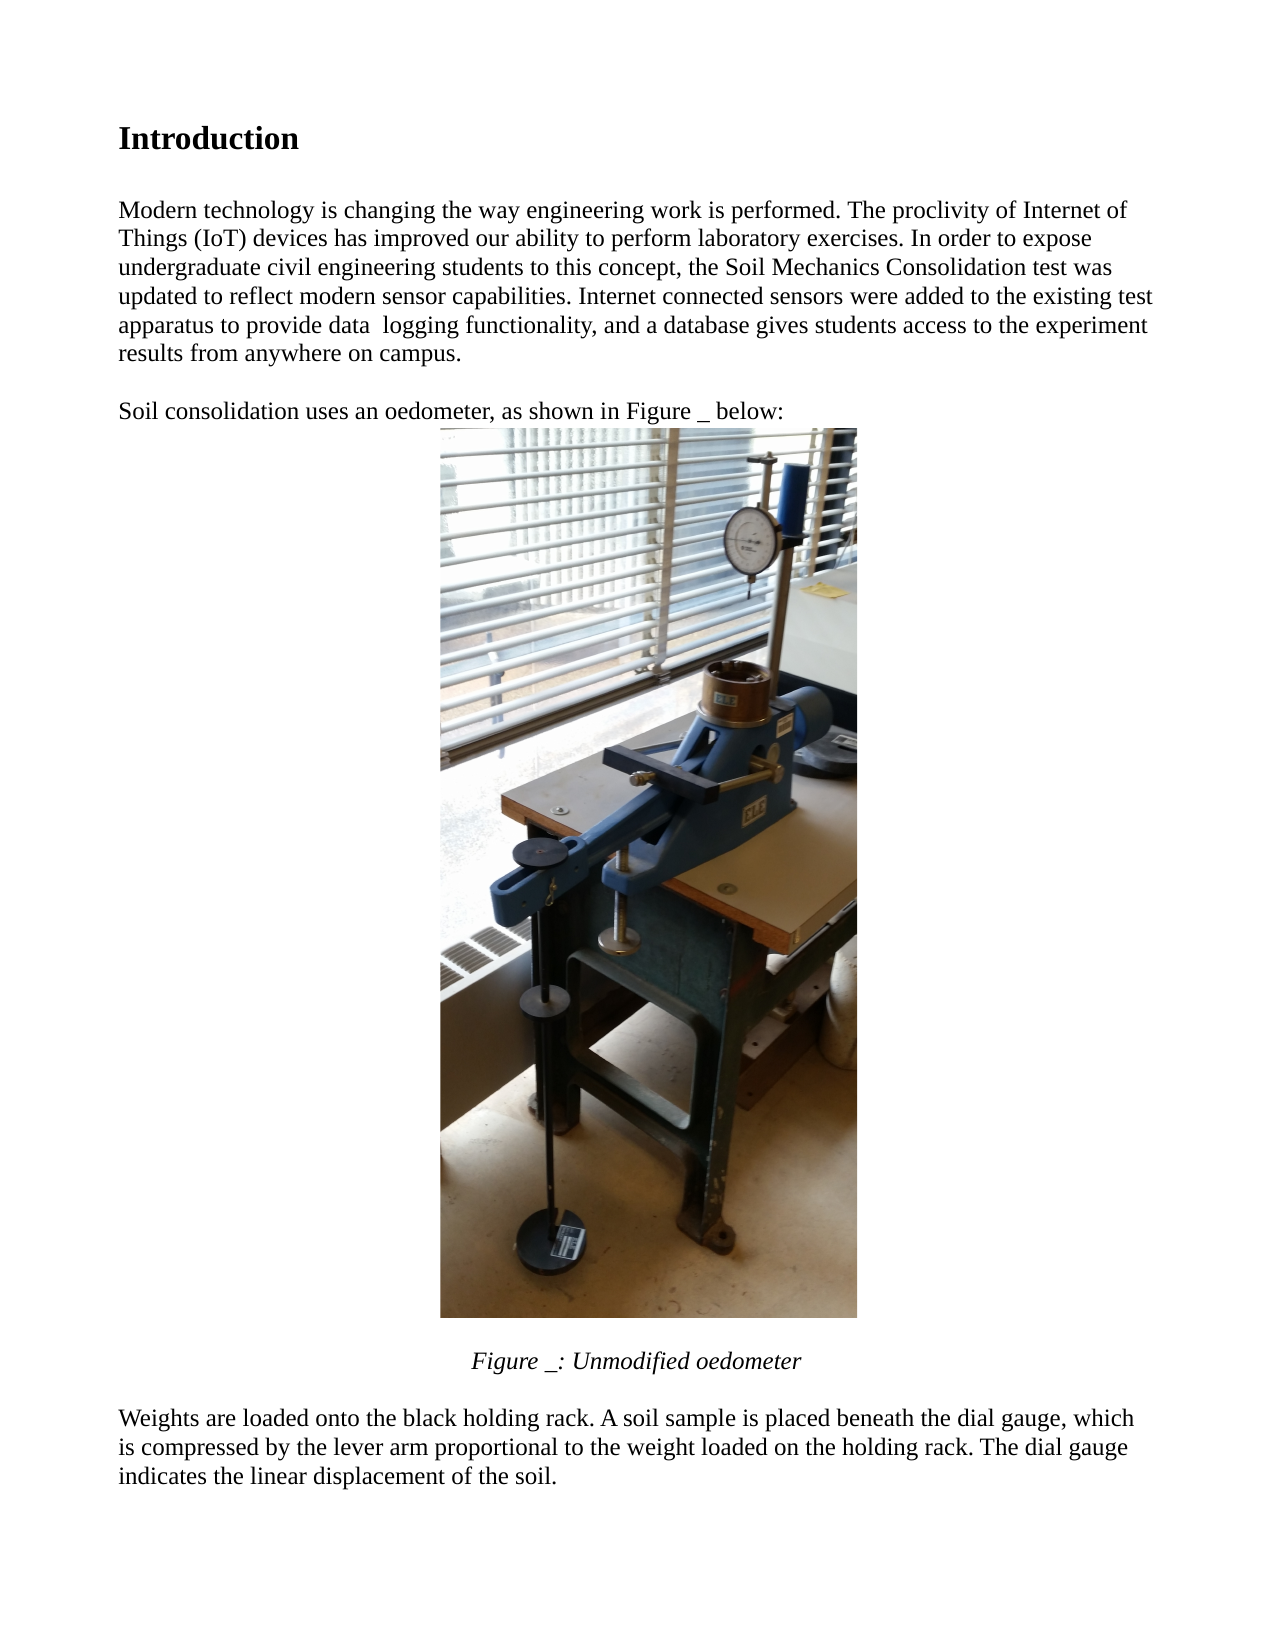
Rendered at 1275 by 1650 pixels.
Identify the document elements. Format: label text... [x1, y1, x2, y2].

picture [440, 428, 812, 1175]
text Introduction [118, 118, 1157, 156]
text Modern technology is changing the way engineering work is performed. The proclivity of Internet of Things (IoT) devices has improved our ability to perform laboratory exercises. In order to expose undergraduate civil engineering students to this concept, the Soil Mechanics Consolidation test was updated to reflect modern sensor capabilities. Internet connected sensors were added to the existing test apparatus to provide data logging functionality, and a database gives students access to the experiment results from anywhere on campus. [118, 195, 1157, 367]
text Soil consolidation uses an oedometer, as shown in Figure _ below: [118, 396, 1157, 425]
text Figure _: Unmodified oedometer [118, 1346, 1157, 1374]
text Weights are loaded onto the black holding rack. A soil sample is placed beneath the dial gauge, which is compressed by the lever arm proportional to the weight loaded on the holding rack. The dial gauge indicates the linear displacement of the soil. [118, 1403, 1157, 1489]
